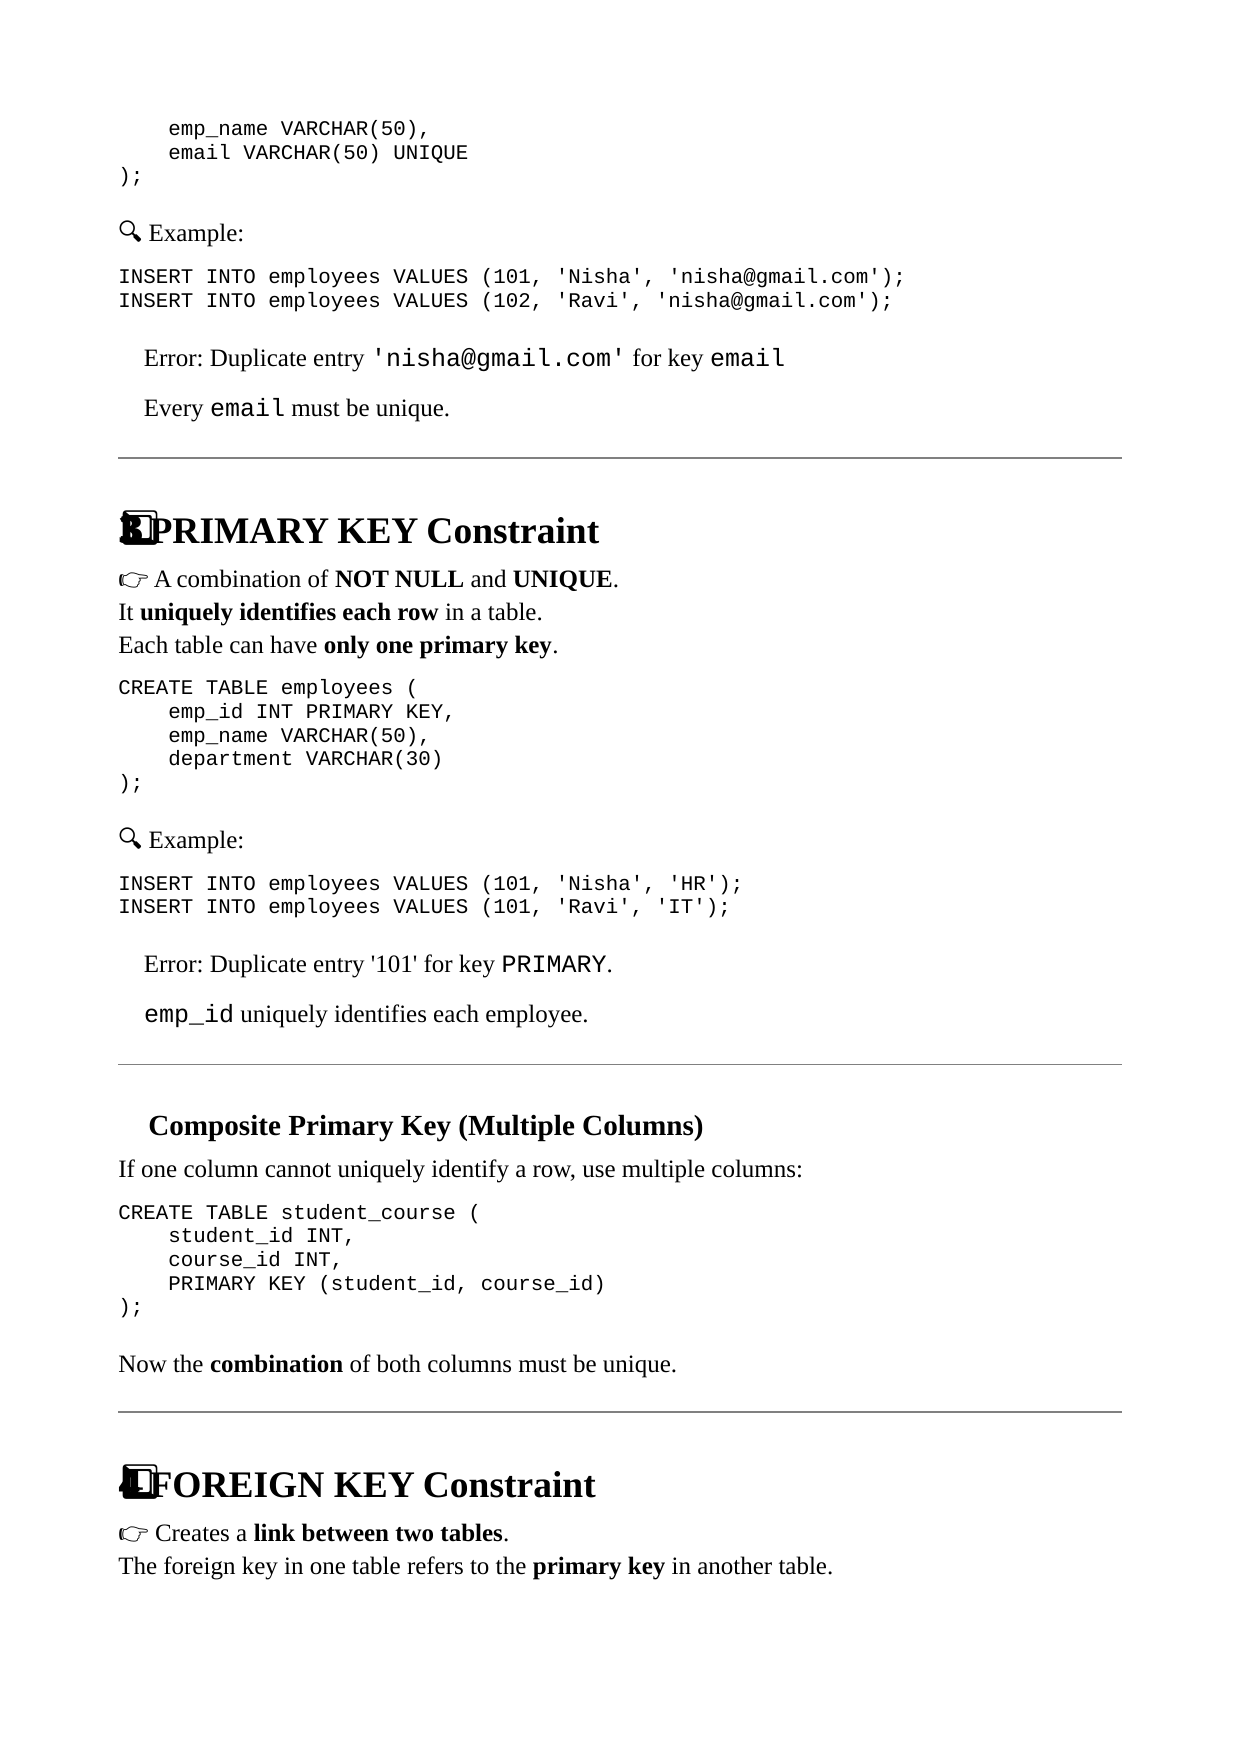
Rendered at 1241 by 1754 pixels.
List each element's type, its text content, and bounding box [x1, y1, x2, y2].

text INSERT INTO employees VALUES (101, 'Ravi', 'IT'); [118, 896, 1122, 920]
text Now the combination of both columns must be unique. [118, 1349, 1122, 1378]
text INSERT INTO employees VALUES (101, 'Nisha', 'HR'); [118, 873, 1122, 896]
text ✅ Every email must be unique. [118, 393, 1122, 424]
text CREATE TABLE student_course ( [118, 1202, 1122, 1226]
text ); [118, 772, 1122, 796]
text 👉 A combination of NOT NULL and UNIQUE. It uniquely identifies each row in a table. Each table can have only one primary key. [118, 564, 1122, 658]
text emp_name VARCHAR(50), [118, 724, 1122, 748]
text 🔍 Example: [118, 218, 1122, 247]
text emp_id INT PRIMARY KEY, [118, 701, 1122, 724]
text If one column cannot uniquely identify a row, use multiple columns: [118, 1154, 1122, 1183]
text INSERT INTO employees VALUES (102, 'Ravi', 'nisha@gmail.com'); [118, 290, 1122, 313]
text ✅ emp_id uniquely identifies each employee. [118, 999, 1122, 1030]
text ❌ Error: Duplicate entry '101' for key PRIMARY. [118, 949, 1122, 980]
text CREATE TABLE employees ( [118, 677, 1122, 701]
subtitle 🔹 Composite Primary Key (Multiple Columns) [118, 1108, 1122, 1142]
text ❌ Error: Duplicate entry 'nisha@gmail.com' for key email [118, 343, 1122, 374]
text INSERT INTO employees VALUES (101, 'Nisha', 'nisha@gmail.com'); [118, 266, 1122, 290]
text PRIMARY KEY (student_id, course_id) [118, 1273, 1122, 1296]
text 🔍 Example: [118, 825, 1122, 854]
text email VARCHAR(50) UNIQUE [118, 142, 1122, 165]
text emp_name VARCHAR(50), [118, 118, 1122, 142]
text ); [118, 1296, 1122, 1320]
subtitle 3️⃣ PRIMARY KEY Constraint [118, 508, 1122, 551]
text department VARCHAR(30) [118, 748, 1122, 772]
text course_id INT, [118, 1249, 1122, 1273]
subtitle 4️⃣ FOREIGN KEY Constraint [118, 1462, 1122, 1505]
text ); [118, 165, 1122, 189]
text 👉 Creates a link between two tables. The foreign key in one table refers to the primary key in another table. [118, 1518, 1122, 1580]
text student_id INT, [118, 1226, 1122, 1249]
